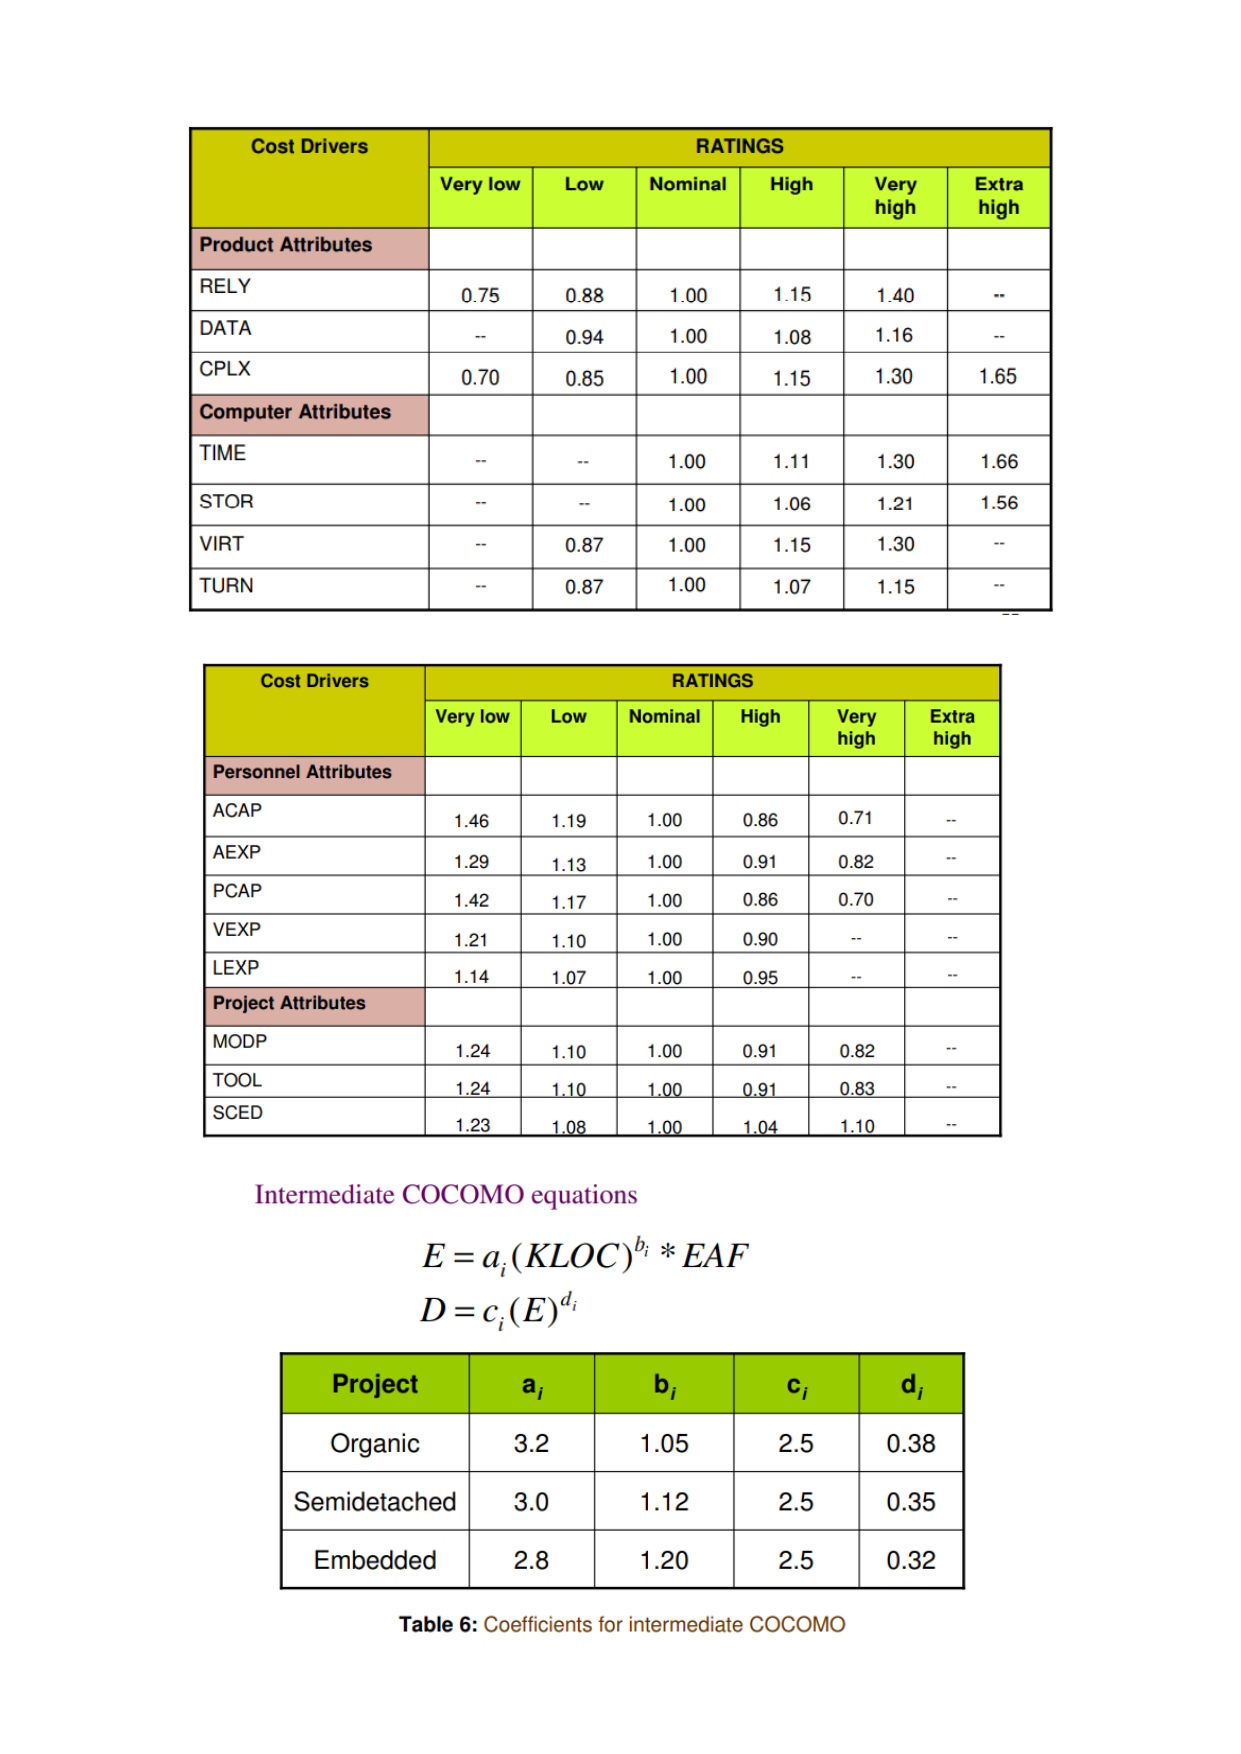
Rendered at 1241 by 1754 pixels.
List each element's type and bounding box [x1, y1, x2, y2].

picture [198, 662, 1018, 1145]
picture [250, 1180, 976, 1639]
picture [180, 118, 1061, 615]
